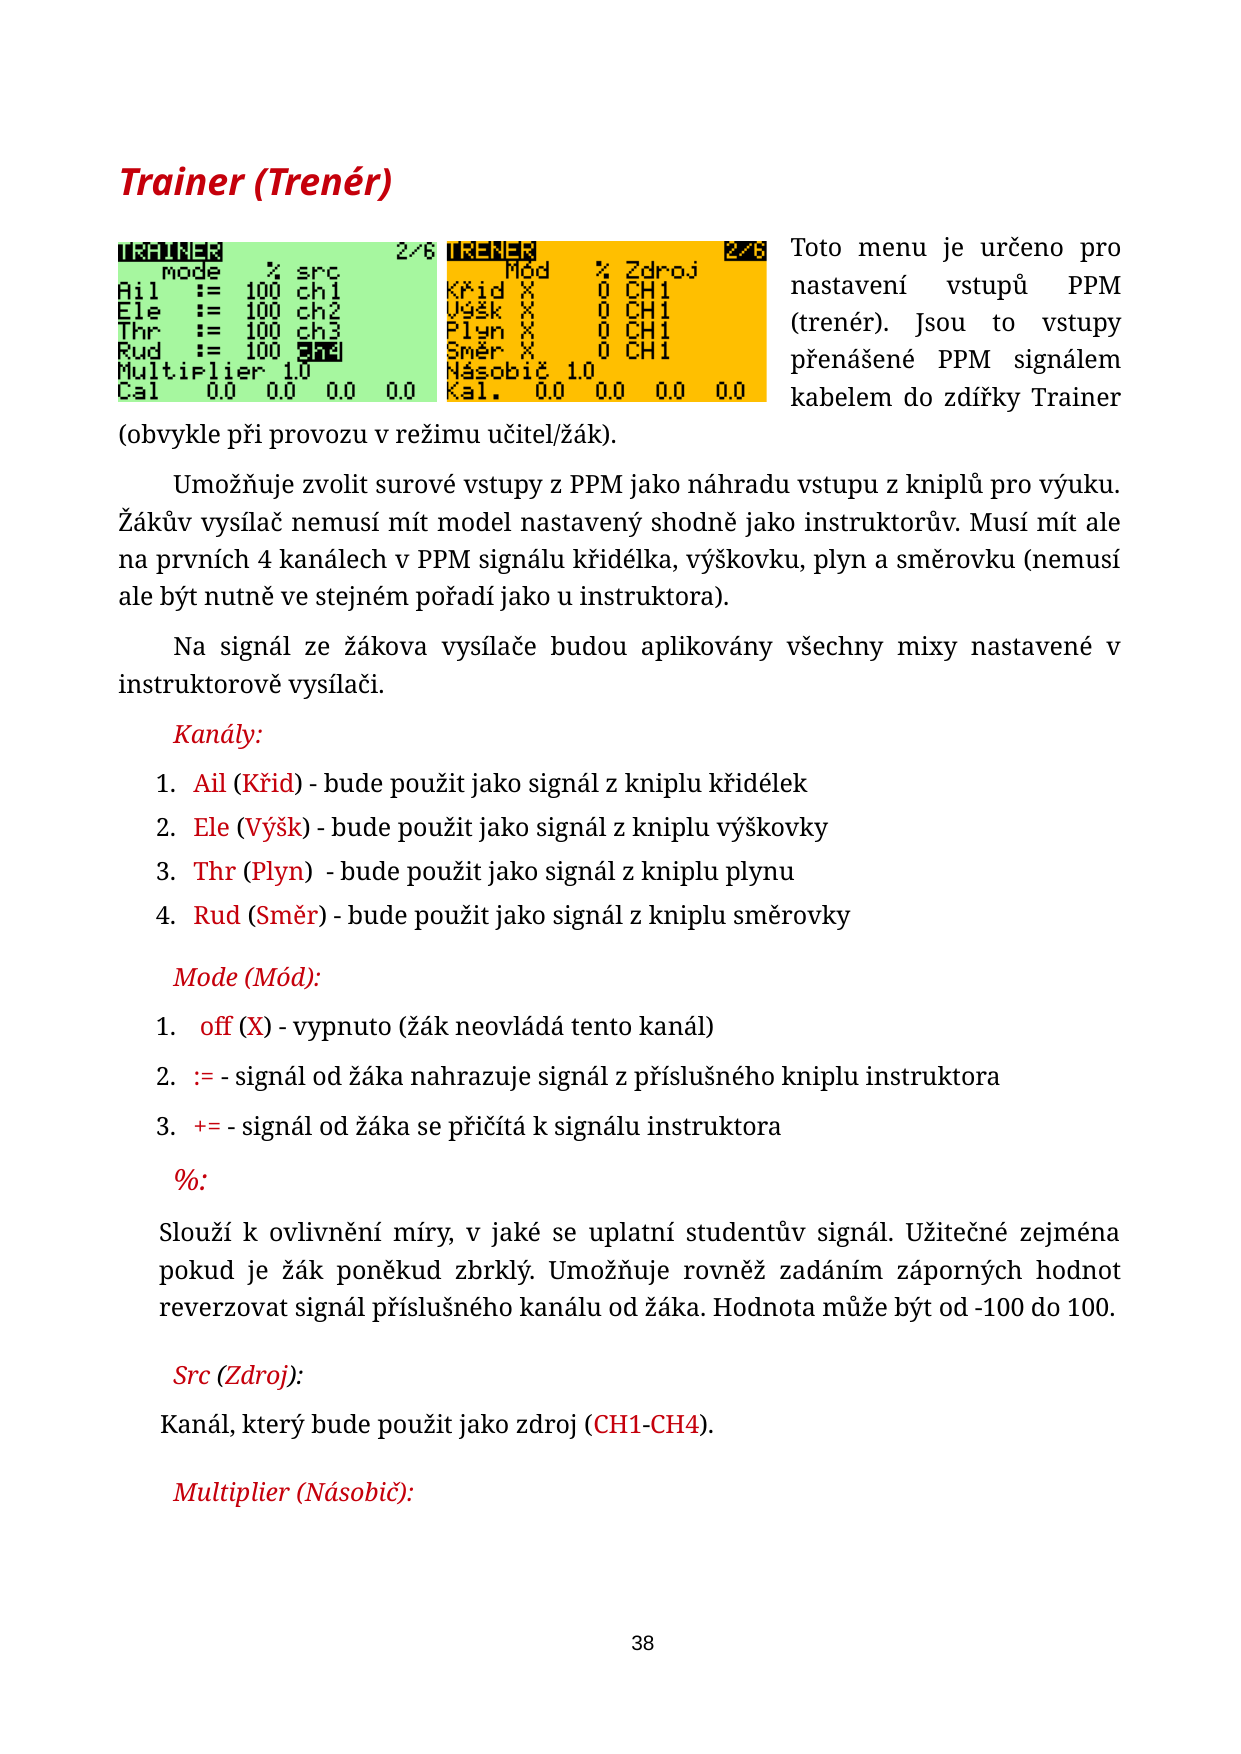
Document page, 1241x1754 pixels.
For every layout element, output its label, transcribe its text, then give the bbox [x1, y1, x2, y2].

picture [118, 242, 437, 402]
text Toto menu je určeno pro na­stavení vstupů PPM (trenér). Jsou to vstupy přenášené PPM signálem kabelem do zdířky Trainer (obvykle při provozu v režimu učitel/žák). [118, 230, 1122, 451]
text Multiplier (Násobič): [118, 1475, 1122, 1509]
text Src (Zdroj): [118, 1357, 1122, 1391]
text Kanály: [118, 716, 1122, 750]
picture [446, 241, 767, 402]
text Umožňuje zvolit surové vstupy z PPM jako náhradu vstupu z kniplů pro výuku. Žákův vysílač nemusí mít model nastavený shodně jako instruktorův. Musí mít ale na prvních 4 kanálech v PPM signálu křidélka, výškovku, plyn a směrovku (nemusí ale být nutně ve stejném pořadí jako u instruktora). [118, 467, 1122, 613]
list off (X) - vypnuto (žák neovládá tento kanál) [156, 1009, 1122, 1043]
list := - signál od žáka nahrazuje signál z příslušného kniplu instruktora [156, 1059, 1122, 1093]
text %: [118, 1159, 1122, 1198]
text Mode (Mód): [118, 959, 1122, 993]
list += - signál od žáka se přičítá k signálu instruktora [156, 1109, 1122, 1143]
list Ele (Výšk) - bude použit jako signál z kniplu výškovky [156, 810, 1122, 844]
text Slouží k ovlivnění míry, v jaké se uplatní studentův signál. Užitečné zejména pokud je žák poněkud zbrklý. Umožňuje rovněž zadáním záporných hodnot reverzovat signál příslušného kanálu od žáka. Hodnota může být od -100 do 100. [159, 1215, 1122, 1324]
text Kanál, který bude použit jako zdroj (CH1-CH4). [160, 1407, 1122, 1441]
list Thr (Plyn) - bude použit jako signál z kniplu plynu [156, 854, 1122, 888]
list Ail (Křid) - bude použit jako signál z kniplu křidélek [156, 766, 1122, 800]
list Rud (Směr) - bude použit jako signál z kniplu směrovky [156, 898, 1122, 932]
text Na signál ze žákova vysílače budou aplikovány všechny mixy nastavené v instruktorově vysílači. [118, 629, 1122, 700]
